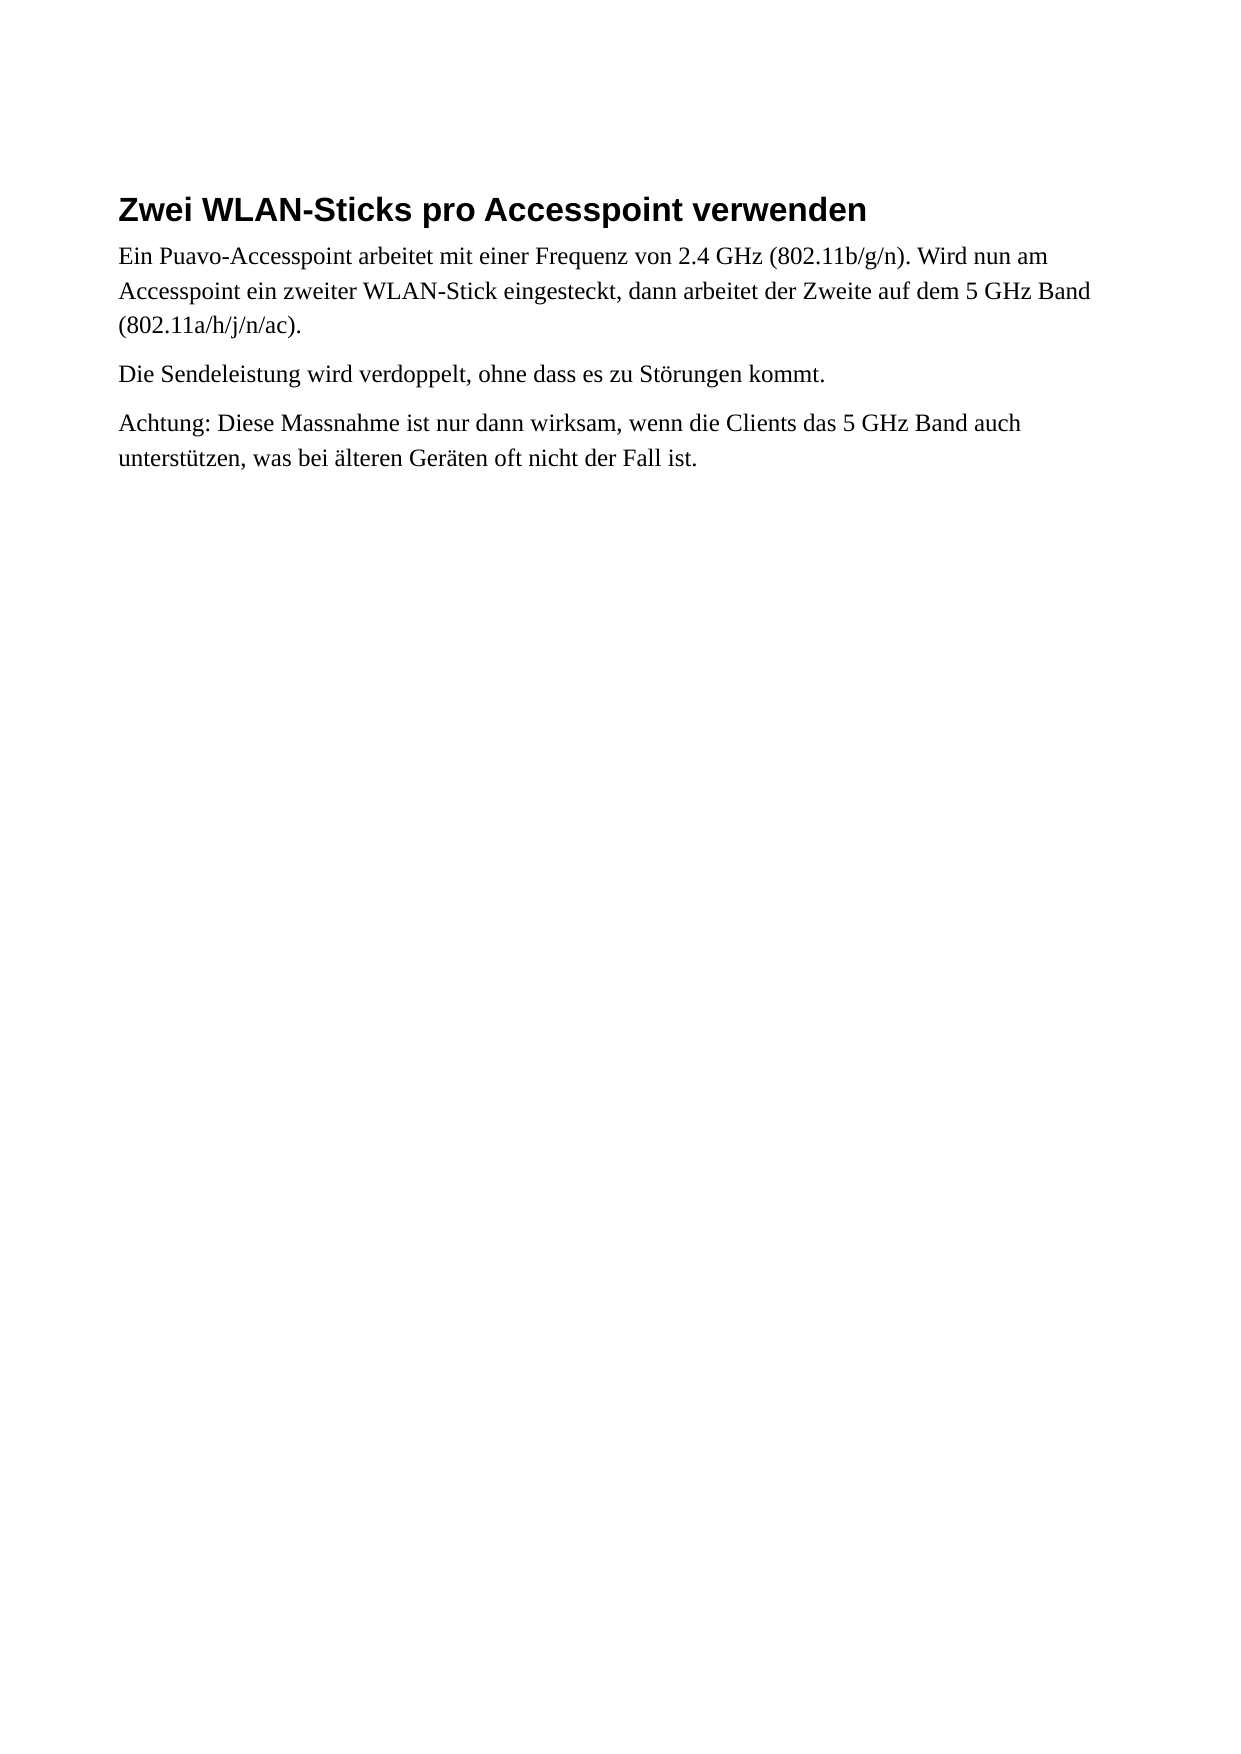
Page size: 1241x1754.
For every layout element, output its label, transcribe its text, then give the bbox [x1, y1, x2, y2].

text Die Sendeleistung wird verdoppelt, ohne dass es zu Störungen kommt. [118, 359, 1122, 388]
text Achtung: Diese Massnahme ist nur dann wirksam, wenn die Clients das 5 GHz Band auch unterstützen, was bei älteren Geräten oft nicht der Fall ist. [118, 408, 1122, 472]
text Ein Puavo-Accesspoint arbeitet mit einer Frequenz von 2.4 GHz (802.11b/g/n). Wird nun am Accesspoint ein zweiter WLAN-Stick eingesteckt, dann arbeitet der Zweite auf dem 5 GHz Band (802.11a/h/j/n/ac). [118, 241, 1122, 339]
subtitle Zwei WLAN-Sticks pro Accesspoint verwenden [118, 190, 1122, 229]
